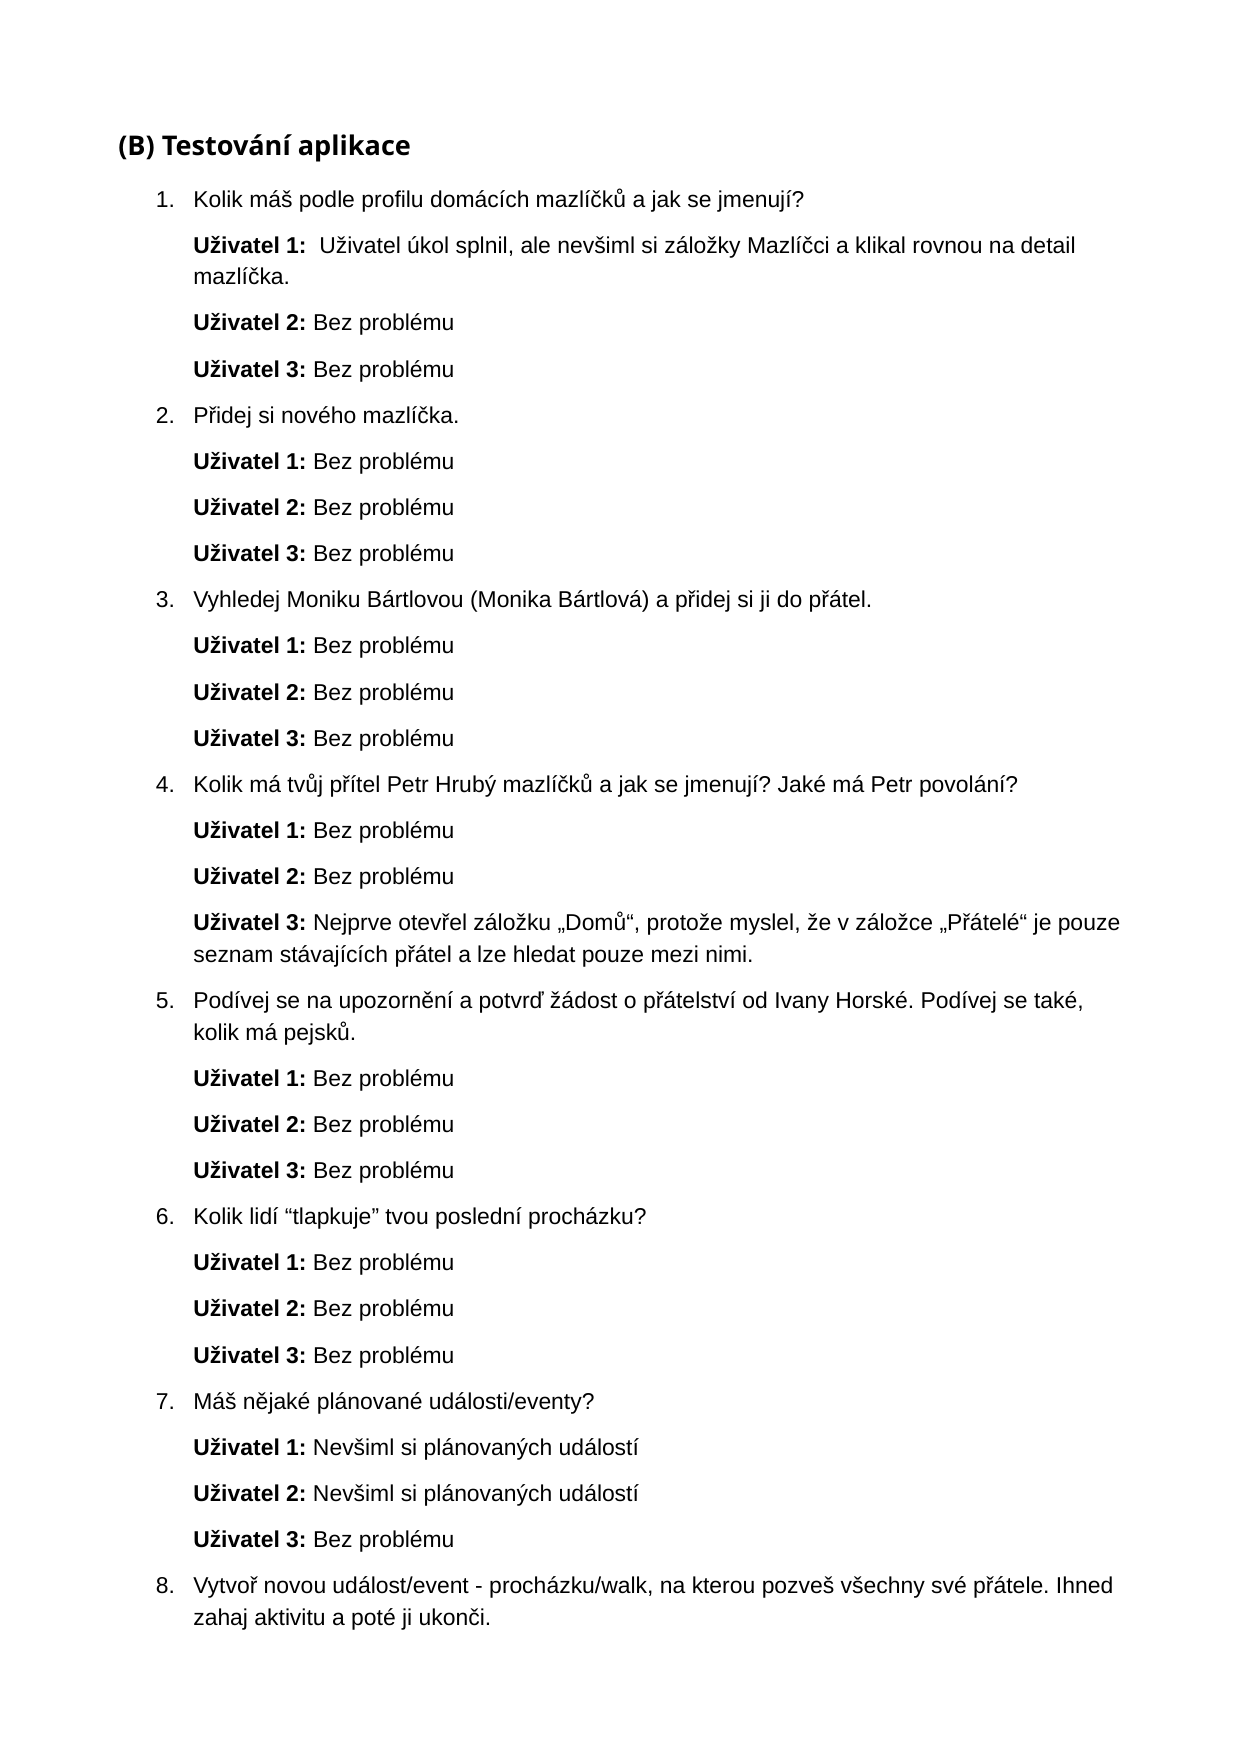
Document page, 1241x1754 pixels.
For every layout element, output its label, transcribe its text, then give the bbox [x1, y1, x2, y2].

text Uživatel 3: Bez problému [193, 1342, 1122, 1368]
text Uživatel 3: Bez problému [193, 1526, 1122, 1552]
text (B) Testování aplikace [118, 127, 1122, 164]
text Uživatel 3: Bez problému [193, 540, 1122, 566]
text Uživatel 3: Bez problému [193, 1157, 1122, 1183]
text Uživatel 1: Nevšiml si plánovaných událostí [193, 1434, 1122, 1460]
text Uživatel 3: Bez problému [193, 725, 1122, 751]
list Přidej si nového mazlíčka. [156, 402, 1122, 428]
text Uživatel 2: Bez problému [193, 494, 1122, 520]
text Uživatel 2: Nevšiml si plánovaných událostí [193, 1480, 1122, 1506]
text Uživatel 2: Bez problému [193, 1295, 1122, 1322]
text Uživatel 1: Bez problému [193, 448, 1122, 474]
text Uživatel 2: Bez problému [193, 863, 1122, 889]
list Kolik má tvůj přítel Petr Hrubý mazlíčků a jak se jmenují? Jaké má Petr povolání? [156, 771, 1122, 797]
list Máš nějaké plánované události/eventy? [156, 1388, 1122, 1414]
text Uživatel 3: Nejprve otevřel záložku „Domů“, protože myslel, že v záložce „Přátelé“ je pouze seznam stávajících přátel a lze hledat pouze mezi nimi. [193, 909, 1122, 967]
list Kolik lidí “tlapkuje” tvou poslední procházku? [156, 1203, 1122, 1229]
text Uživatel 1: Bez problému [193, 1065, 1122, 1091]
list Vyhledej Moniku Bártlovou (Monika Bártlová) a přidej si ji do přátel. [156, 586, 1122, 613]
list Kolik máš podle profilu domácích mazlíčků a jak se jmenují? [156, 186, 1122, 212]
text Uživatel 1: Uživatel úkol splnil, ale nevšiml si záložky Mazlíčci a klikal rovnou na detail mazlíčka. [193, 232, 1122, 289]
text Uživatel 1: Bez problému [193, 817, 1122, 843]
text Uživatel 3: Bez problému [193, 356, 1122, 382]
text Uživatel 1: Bez problému [193, 1249, 1122, 1276]
text Uživatel 2: Bez problému [193, 309, 1122, 336]
text Uživatel 2: Bez problému [193, 1111, 1122, 1137]
list Vytvoř novou událost/event - procházku/walk, na kterou pozveš všechny své přátele. Ihned zahaj aktivitu a poté ji ukonči. [156, 1572, 1122, 1630]
text Uživatel 2: Bez problému [193, 678, 1122, 705]
text Uživatel 1: Bez problému [193, 632, 1122, 659]
list Podívej se na upozornění a potvrď žádost o přátelství od Ivany Horské. Podívej se také, kolik má pejsků. [156, 987, 1122, 1045]
